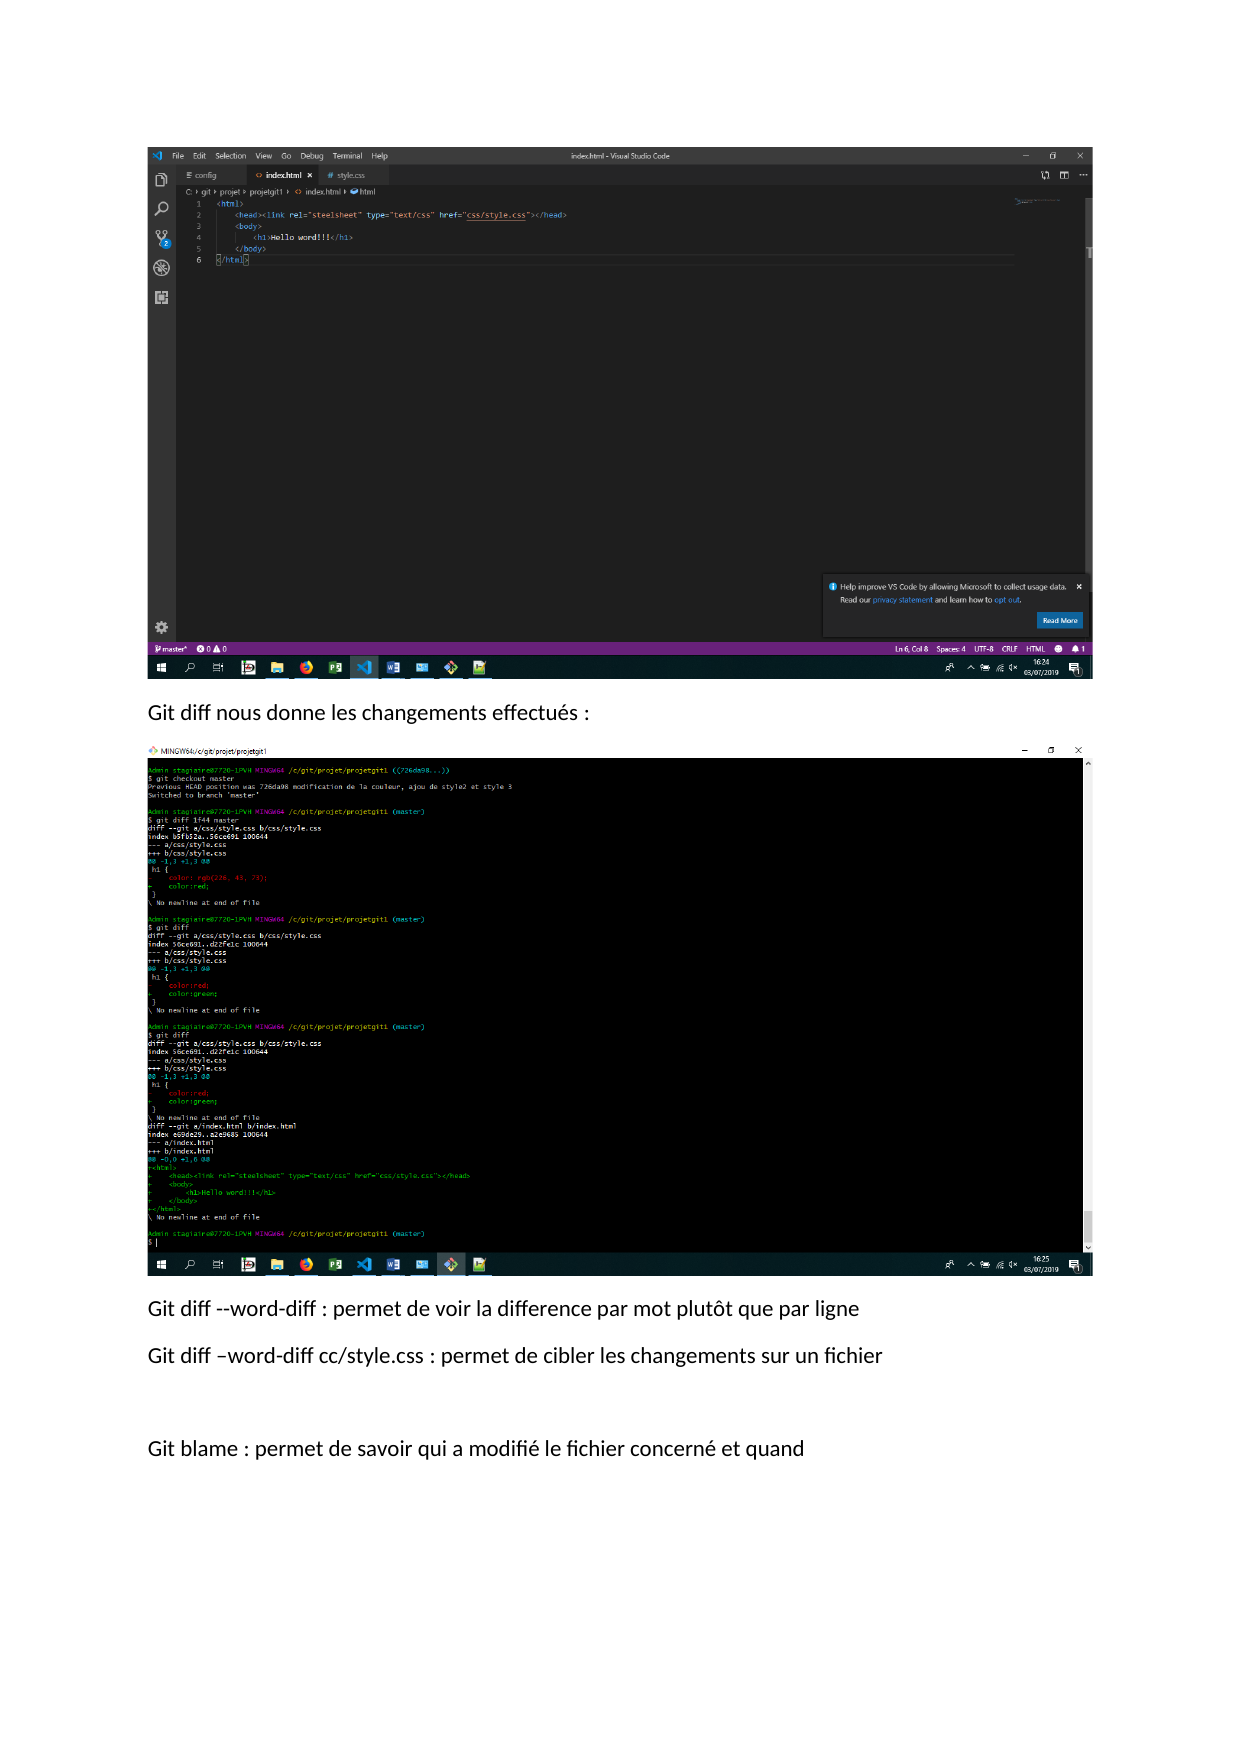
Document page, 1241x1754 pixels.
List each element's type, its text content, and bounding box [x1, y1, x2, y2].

picture [147, 147, 1093, 679]
text Git diff --word-diff : permet de voir la difference par mot plutôt que par ligne [148, 1294, 1093, 1322]
picture [147, 744, 1093, 1276]
text Git blame : permet de savoir qui a modifié le fichier concerné et quand [148, 1434, 1093, 1462]
text Git diff nous donne les changements effectués : [148, 698, 1093, 726]
text Git diff –word-diff cc/style.css : permet de cibler les changements sur un fichier [148, 1341, 1093, 1369]
